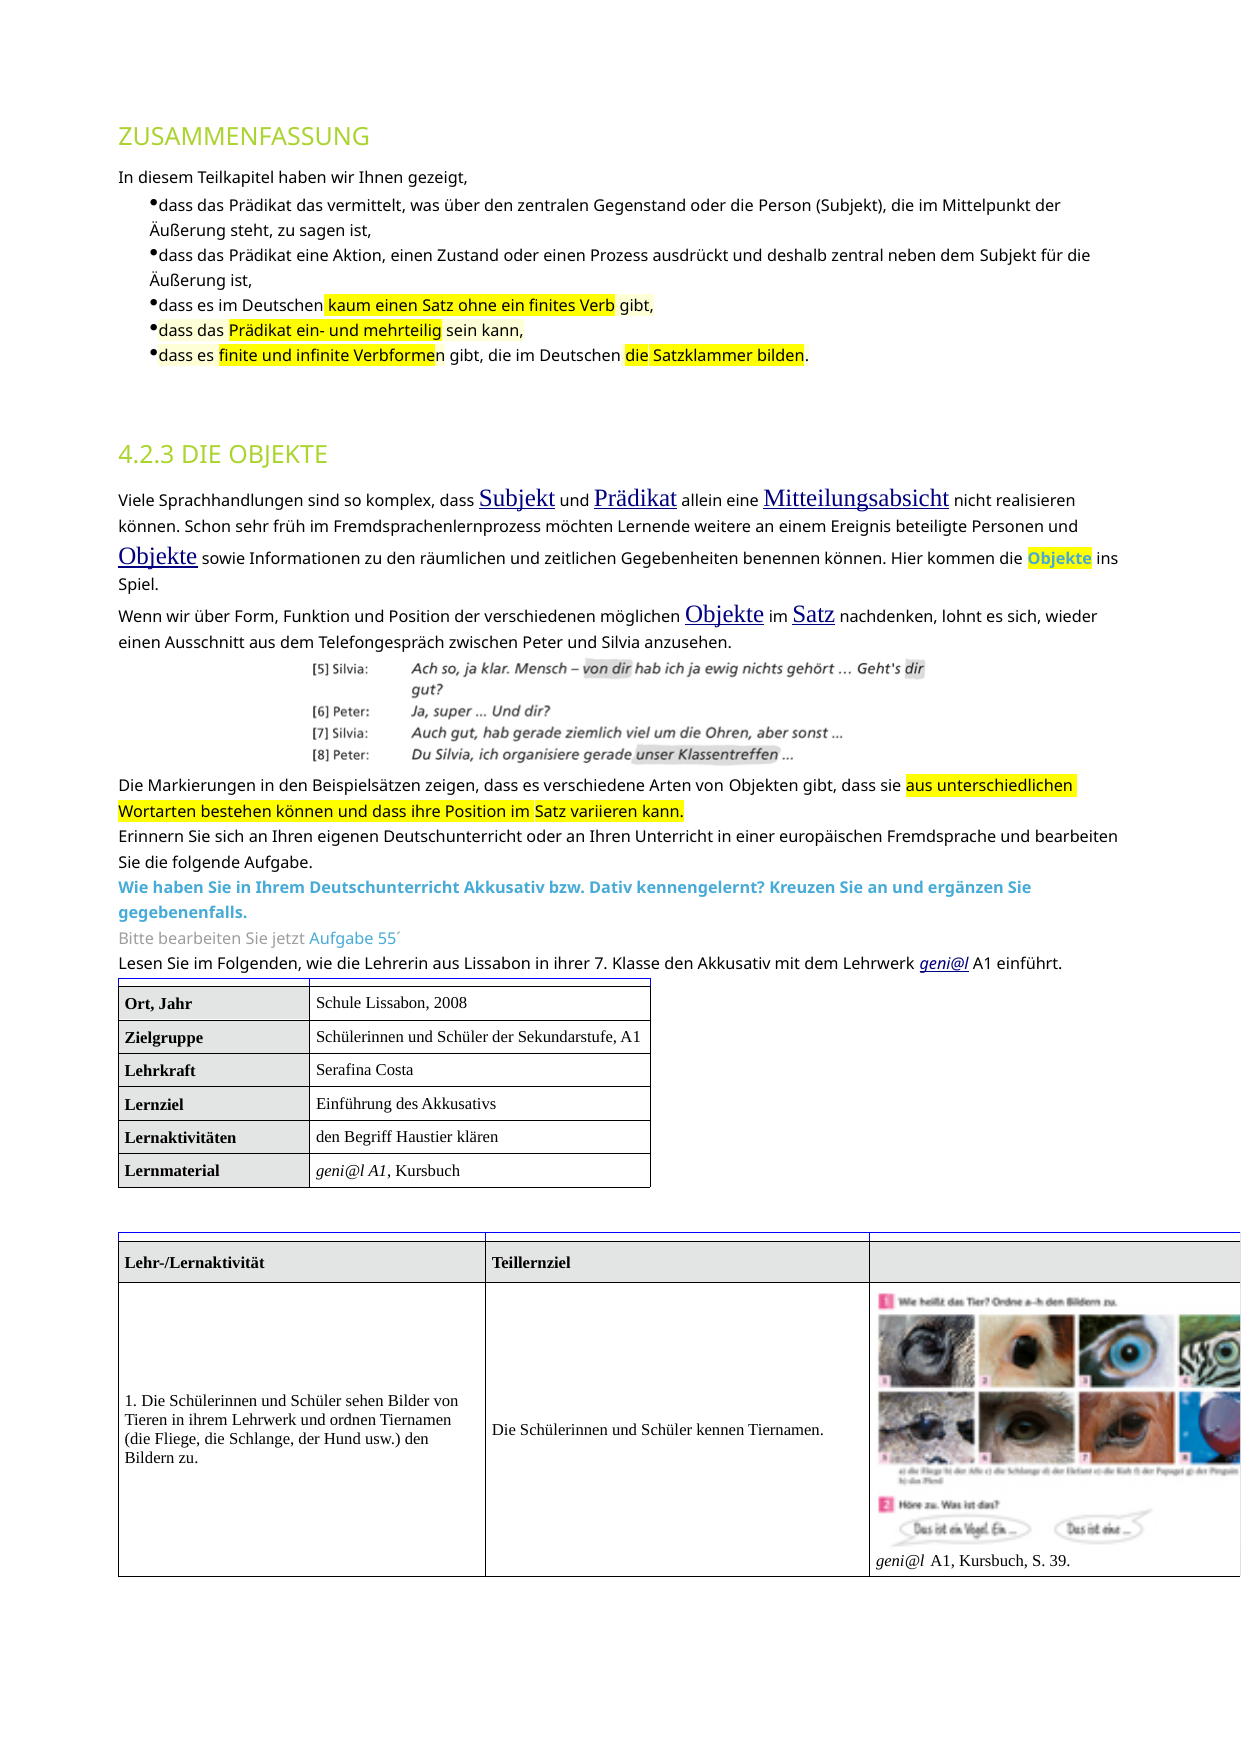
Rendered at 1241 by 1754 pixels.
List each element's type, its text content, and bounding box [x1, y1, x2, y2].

table_cell Schülerinnen und Schüler der Sekundarstufe, A1 [310, 1021, 650, 1053]
table_cell Ort, Jahr [119, 987, 309, 1019]
table_cell Die Schülerinnen und Schüler kennen Tiernamen. [486, 1283, 869, 1576]
subtitle 4.2.3 DIE OBJEKTE [118, 436, 1122, 470]
table_cell Zielgruppe [119, 1021, 309, 1053]
table_cell 1. Die Schülerinnen und Schüler sehen Bilder von Tieren in ihrem Lehrwerk und ordnen Tiernamen (die Fliege, die Schlange, der Hund usw.) den Bildern zu. [119, 1283, 485, 1576]
table_cell geni@l A1, Kursbuch [310, 1154, 650, 1187]
list dass es finite und infinite Verbformen gibt, die im Deutschen die Satzklammer bilden. [118, 341, 1122, 366]
table_cell [870, 1242, 1240, 1282]
subtitle ZUSAMMENFASSUNG [118, 118, 1122, 152]
picture [121, 980, 135, 984]
table_cell geni@l A1, Kursbuch, S. 39. [870, 1283, 1240, 1576]
list dass es im Deutschen kaum einen Satz ohne ein finites Verb gibt, [118, 291, 1122, 316]
table_header [119, 1233, 485, 1241]
table_cell Einführung des Akkusativs [310, 1087, 650, 1120]
picture [312, 980, 327, 984]
text Wenn wir über Form, Funktion und Position der verschiedenen möglichen Objekte im Satz nachdenken, lohnt es sich, wieder einen Ausschnitt aus dem Telefongespräch zwischen Peter und Silvia anzusehen. [118, 599, 1122, 653]
table_header [119, 979, 309, 986]
text In diesem Teilkapitel haben wir Ihnen gezeigt, [118, 166, 1122, 188]
table_cell Serafina Costa [310, 1054, 650, 1086]
table_cell Lernaktivitäten [119, 1121, 309, 1153]
table_cell den Begriff Haustier klären [310, 1121, 650, 1153]
text Lesen Sie im Folgenden, wie die Lehrerin aus Lissabon in ihrer 7. Klasse den Akkusativ mit dem Lehrwerk geni@l A1 einführt. [118, 952, 1122, 974]
table_header [870, 1233, 1240, 1241]
table_cell Lehr-/Lernaktivität [119, 1242, 485, 1282]
table_cell Lehrkraft [119, 1054, 309, 1086]
picture [305, 656, 936, 771]
table_header [486, 1233, 869, 1241]
text Wie haben Sie in Ihrem Deutschunterricht Akkusativ bzw. Dativ kennengelernt? Kreuzen Sie an und ergänzen Sie gegebenenfalls. [118, 876, 1122, 924]
text Viele Sprachhandlungen sind so komplex, dass Subjekt und Prädikat allein eine Mitteilungsabsicht nicht realisieren können. Schon sehr früh im Fremdsprachenlernprozess möchten Lernende weitere an einem Ereignis beteiligte Personen und Objekte sowie Informationen zu den räumlichen und zeitlichen Gegebenheiten benennen können. Hier kommen die Objekte ins Spiel. [118, 483, 1122, 596]
list dass das Prädikat eine Aktion, einen Zustand oder einen Prozess ausdrückt und deshalb zentral neben dem Subjekt für die Äußerung ist, [118, 241, 1122, 291]
table_header [310, 979, 650, 986]
table_cell Lernmaterial [119, 1154, 309, 1187]
text Erinnern Sie sich an Ihren eigenen Deutschunterricht oder an Ihren Unterricht in einer europäischen Fremdsprache und bearbeiten Sie die folgende Aufgabe. [118, 825, 1122, 873]
table_cell Lernziel [119, 1087, 309, 1120]
text Die Markierungen in den Beispielsätzen zeigen, dass es verschiedene Arten von Objekten gibt, dass sie aus unterschiedlichen Wortarten bestehen können und dass ihre Position im Satz variieren kann. [118, 774, 1122, 822]
table_cell Teillernziel [486, 1242, 869, 1282]
list dass das Prädikat das vermittelt, was über den zentralen Gegenstand oder die Person (Subjekt), die im Mittelpunkt der Äußerung steht, zu sagen ist, [118, 191, 1122, 241]
text Bitte bearbeiten Sie jetzt Aufgabe 55´ [118, 927, 1122, 949]
picture [875, 1288, 1241, 1551]
list dass das Prädikat ein- und mehrteilig sein kann, [118, 316, 1122, 341]
table_cell Schule Lissabon, 2008 [310, 987, 650, 1019]
